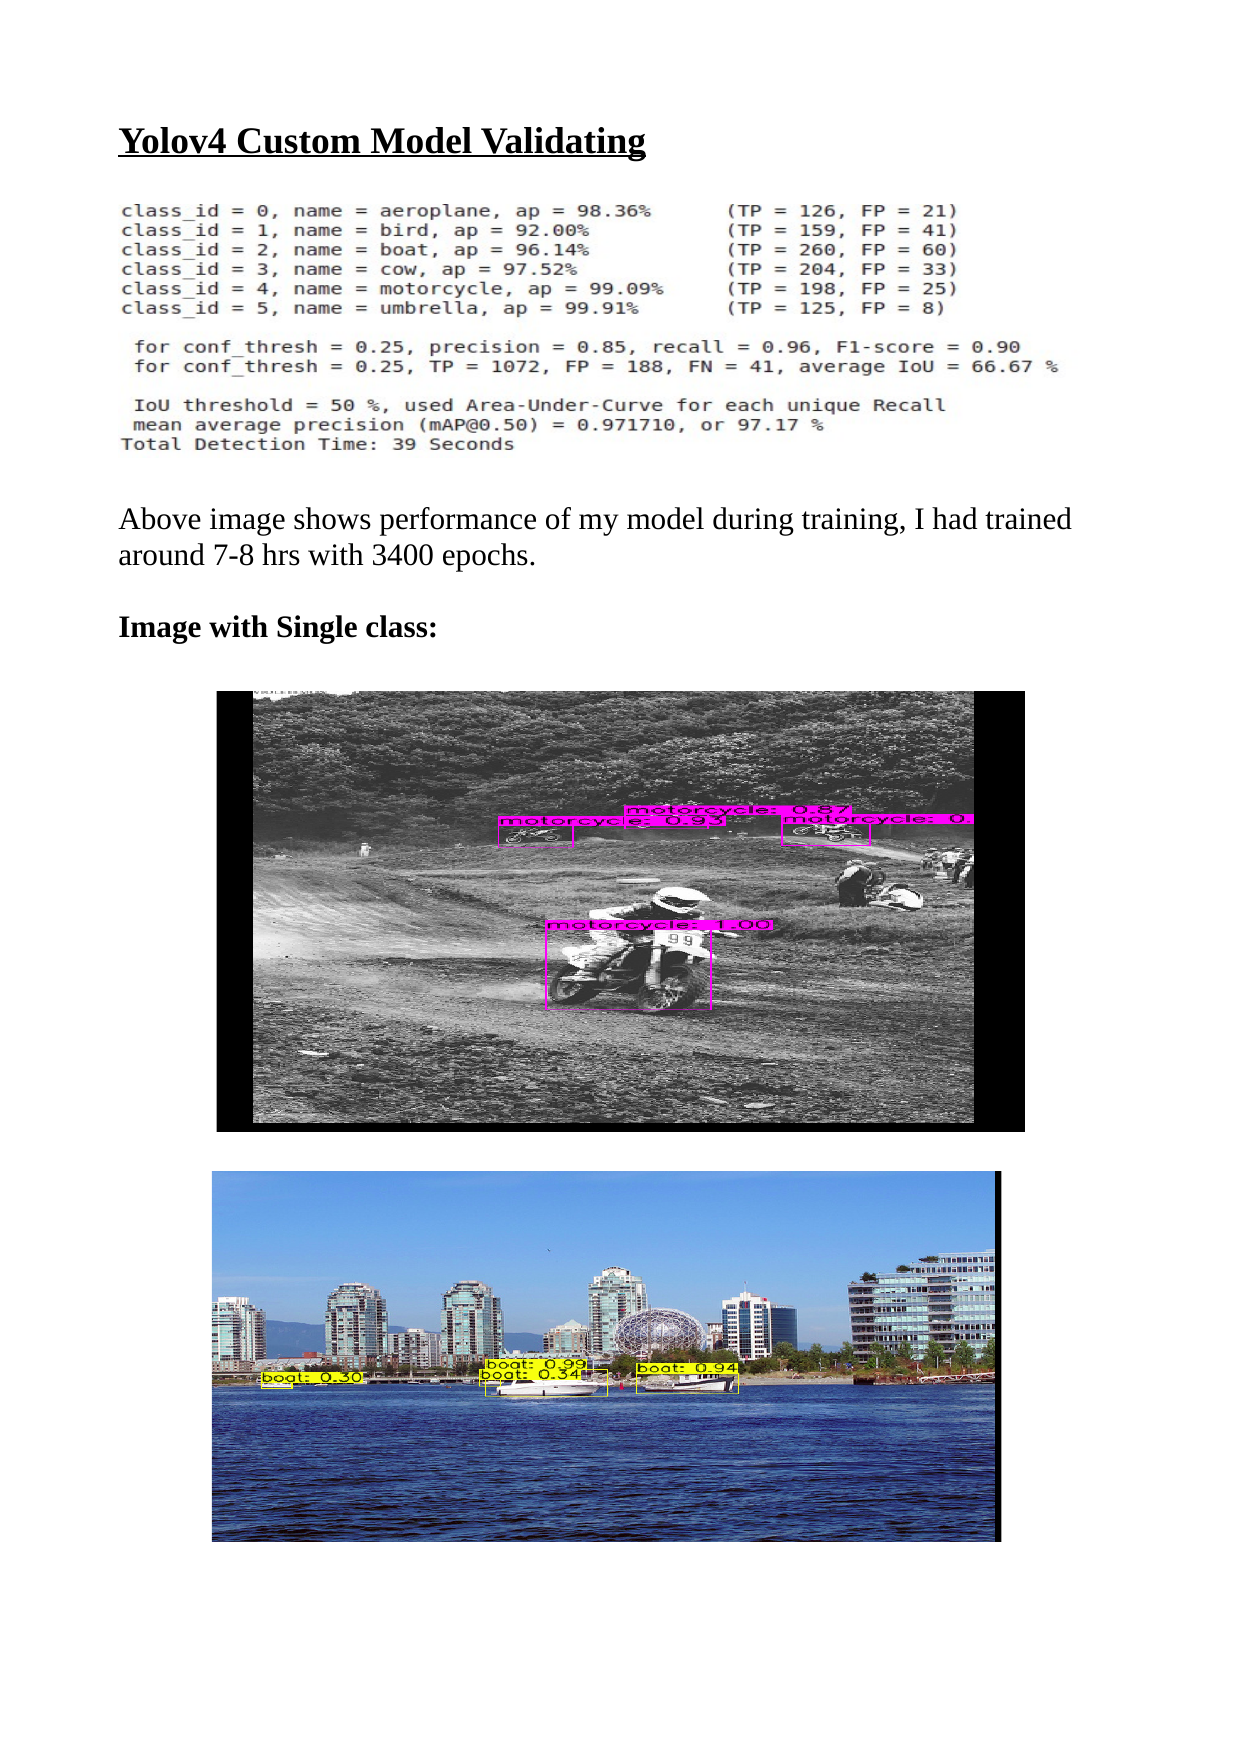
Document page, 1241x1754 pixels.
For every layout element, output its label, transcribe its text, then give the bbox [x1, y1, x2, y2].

text Image with Single class: [118, 608, 1122, 644]
text Above image shows performance of my model during training, I had trained around 7-8 hrs with 3400 epochs. [118, 500, 1122, 572]
text Yolov4 Custom Model Validating [118, 118, 1122, 161]
picture [118, 204, 1123, 458]
picture [211, 1171, 1002, 1542]
picture [216, 691, 1025, 1132]
